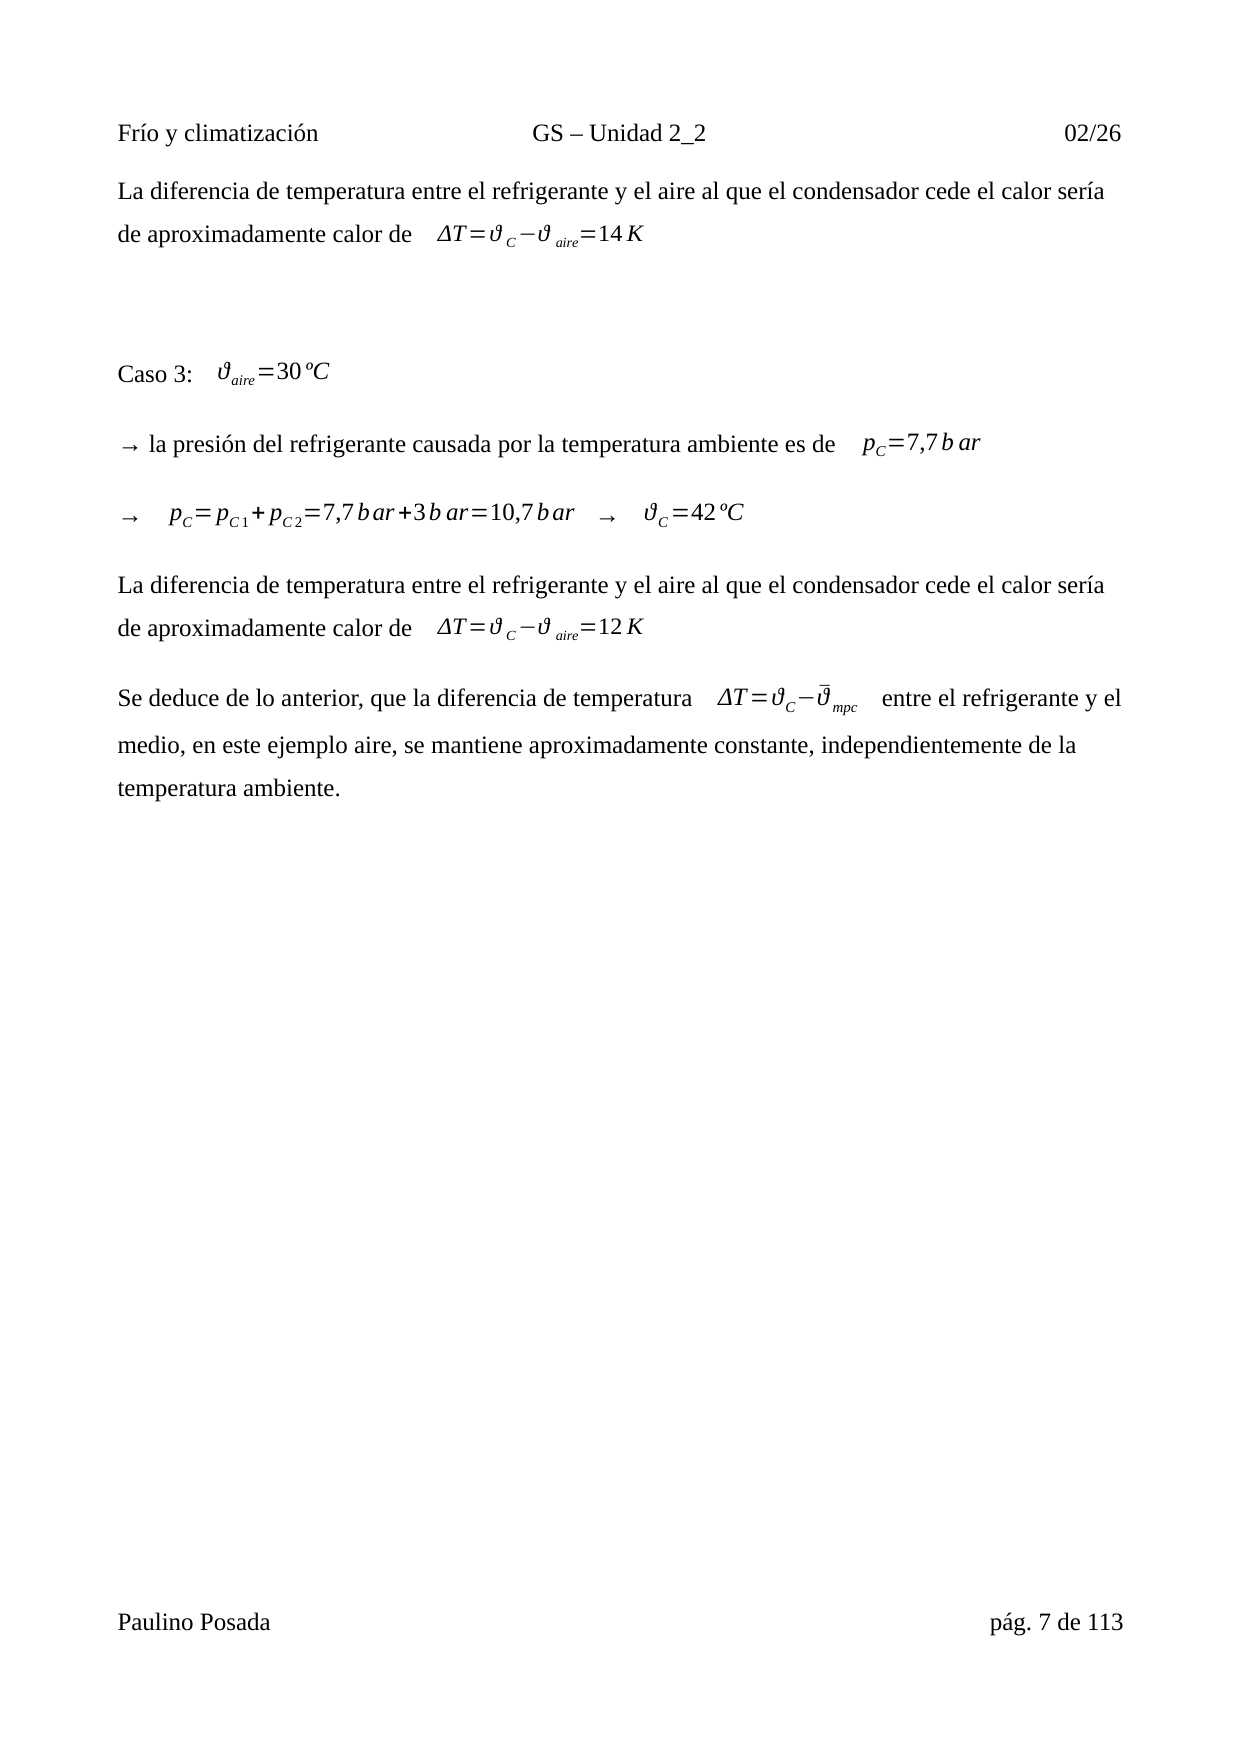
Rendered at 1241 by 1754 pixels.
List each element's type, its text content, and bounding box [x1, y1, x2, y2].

text La diferencia de temperatura entre el refrigerante y el aire al que el condensador cede el calor sería de aproximadamente calor de [117, 570, 1123, 643]
text → la presión del refrigerante causada por la temperatura ambiente es de [117, 428, 1123, 460]
text Se deduce de lo anterior, que la diferencia de temperatura entre el refrigerante y el medio, en este ejemplo aire, se mantiene aproximadamente constante, independientemente de la temperatura ambiente. [117, 683, 1123, 802]
text La diferencia de temperatura entre el refrigerante y el aire al que el condensador cede el calor sería de aproximadamente calor de [117, 176, 1123, 250]
text Caso 3: [117, 358, 1123, 389]
text → → [117, 499, 1123, 530]
